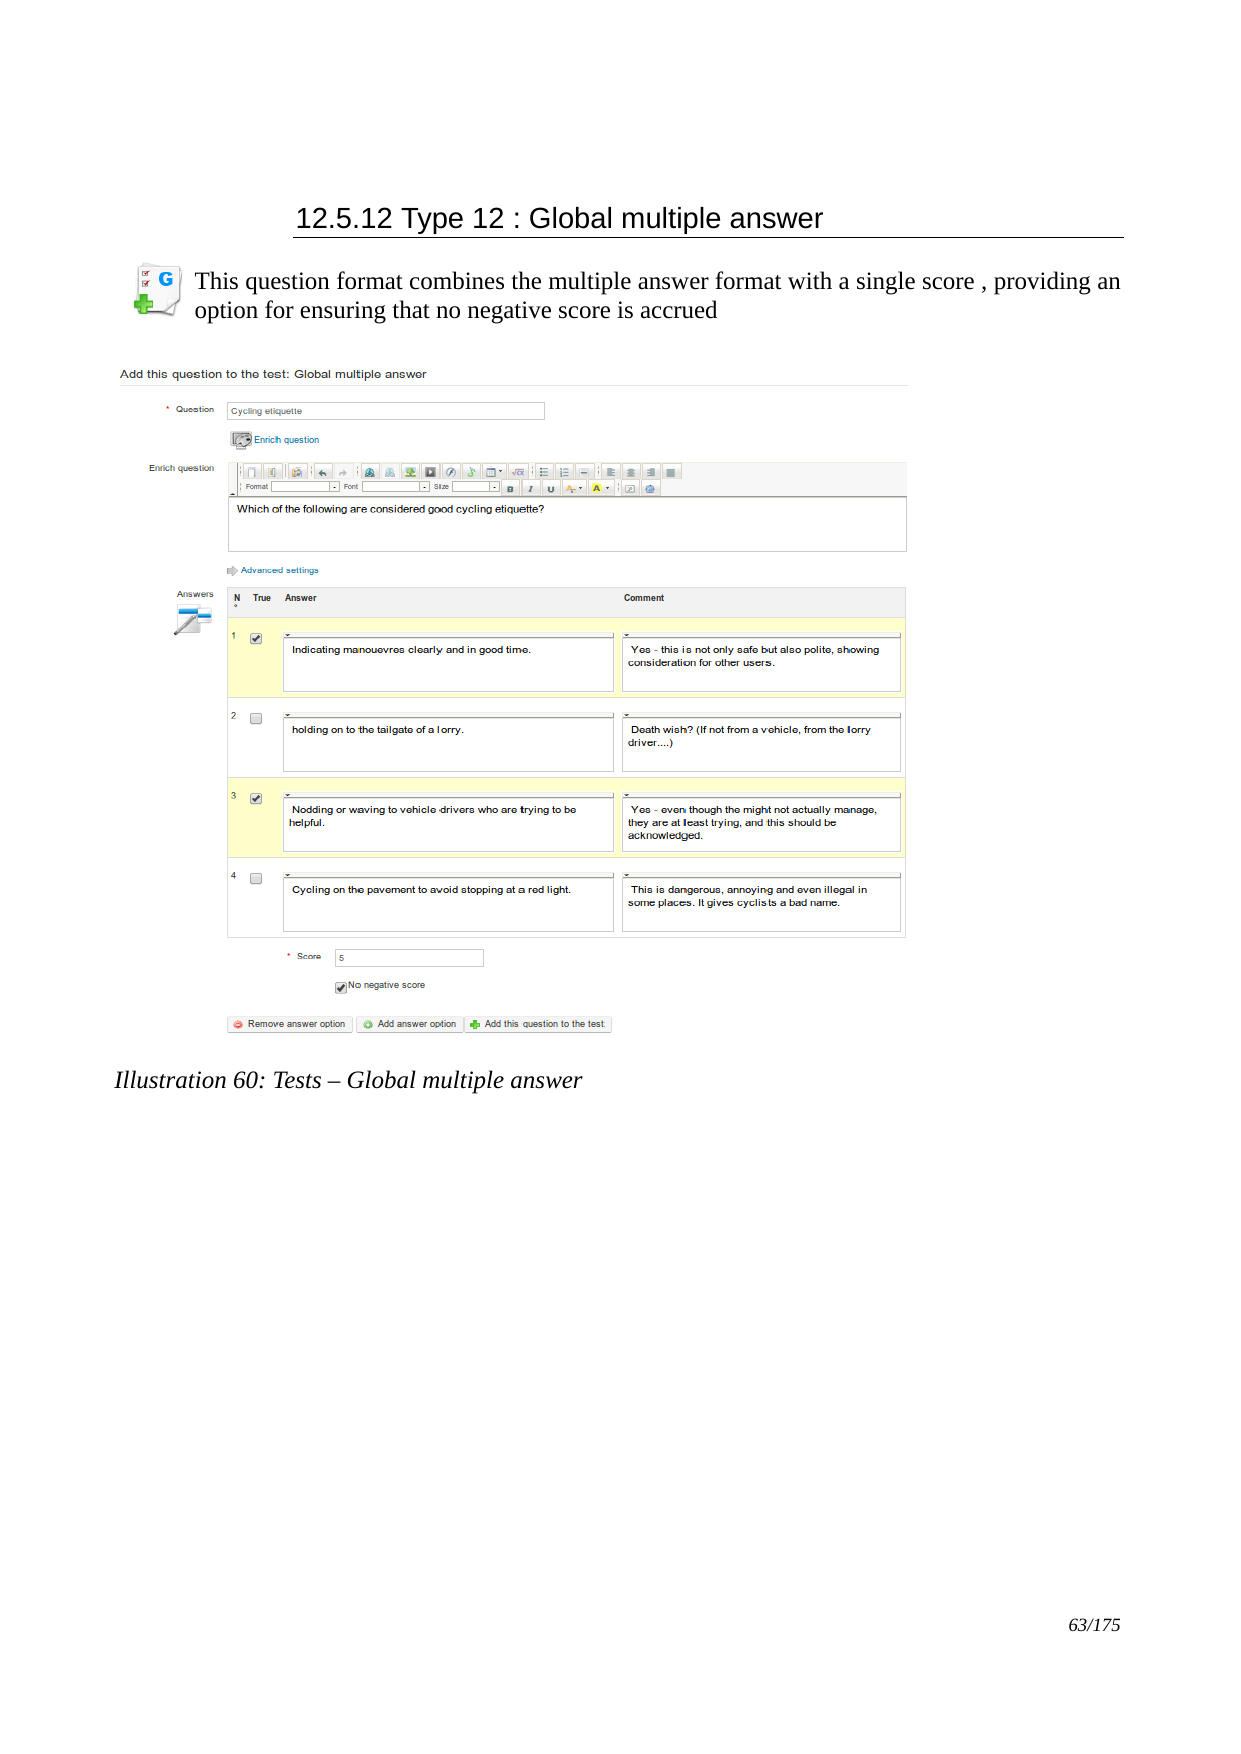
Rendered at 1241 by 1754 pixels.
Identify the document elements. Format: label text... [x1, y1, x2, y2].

picture [114, 364, 931, 1039]
text Illustration 60: Tests – Global multiple answer [114, 1065, 1115, 1094]
text This question format combines the multiple answer format with a single score , providing an option for ensuring that no negative score is accrued [118, 266, 1122, 324]
picture [123, 258, 183, 318]
subtitle Type 12 : Global multiple answer [293, 201, 1124, 237]
